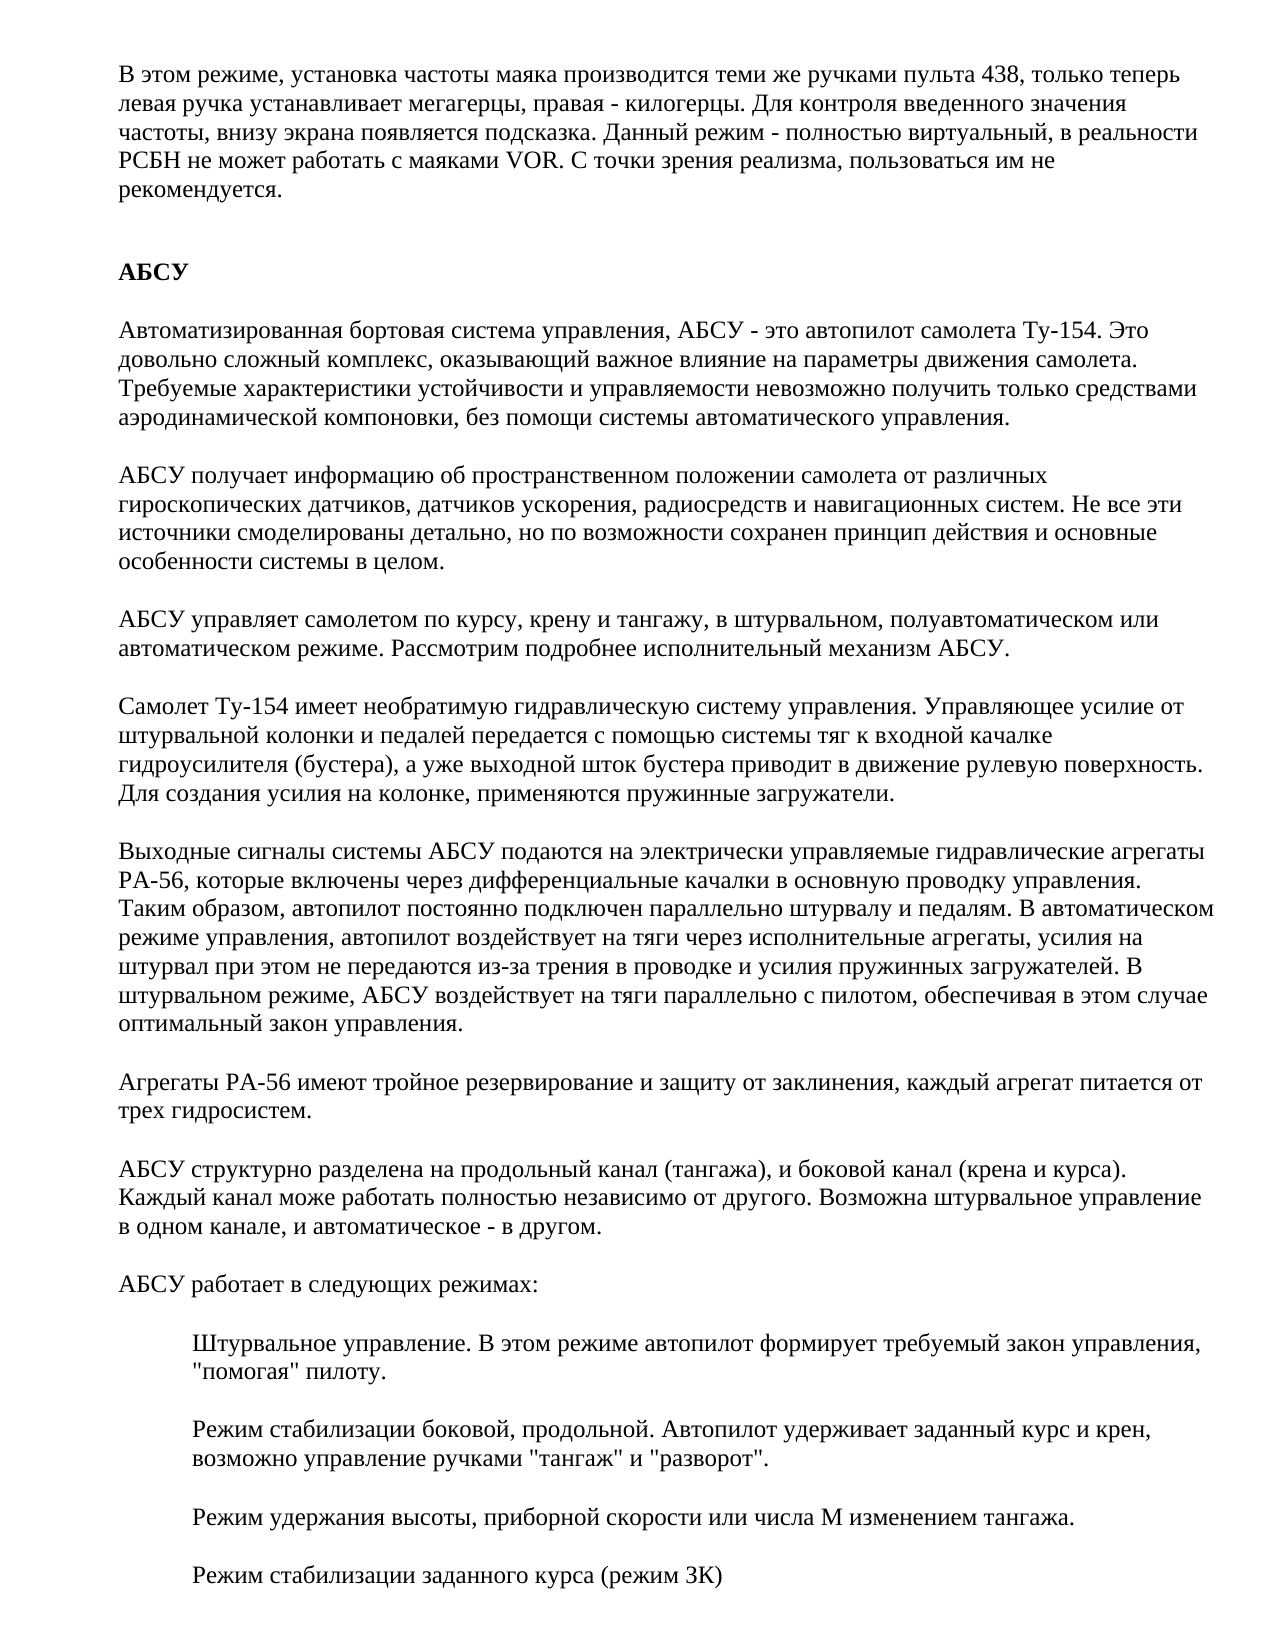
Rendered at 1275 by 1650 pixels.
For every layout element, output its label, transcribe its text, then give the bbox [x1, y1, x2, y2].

text АБСУ структурно разделена на продольный канал (тангажа), и боковой канал (крена и курса). Каждый канал може работать полностью независимо от другого. Возможна штурвальное управление в одном канале, и автоматическое - в другом. [118, 1154, 1216, 1240]
text Агрегаты РА-56 имеют тройное резервирование и защиту от заклинения, каждый агрегат питается от трех гидросистем. [118, 1067, 1216, 1124]
text АБСУ получает информацию об пространственном положении самолета от различных гироскопических датчиков, датчиков ускорения, радиосредств и навигационных систем. Не все эти источники смоделированы детально, но по возможности сохранен принцип действия и основные особенности системы в целом. [118, 460, 1216, 575]
list Режим удержания высоты, приборной скорости или числа М изменением тангажа. [162, 1502, 1216, 1530]
list Режим стабилизации боковой, продольной. Автопилот удерживает заданный курс и крен, возможно управление ручками "тангаж" и "разворот". [162, 1414, 1216, 1472]
text Самолет Ту-154 имеет необратимую гидравлическую систему управления. Управляющее усилие от штурвальной колонки и педалей передается с помощью системы тяг к входной качалке гидроусилителя (бустера), а уже выходной шток бустера приводит в движение рулевую поверхность. Для создания усилия на колонке, применяются пружинные загружатели. [118, 691, 1216, 806]
subtitle АБСУ [118, 257, 1216, 286]
text Автоматизированная бортовая система управления, АБСУ - это автопилот самолета Ту-154. Это довольно сложный комплекс, оказывающий важное влияние на параметры движения самолета. Требуемые характеристики устойчивости и управляемости невозможно получить только средствами аэродинамической компоновки, без помощи системы автоматического управления. [118, 316, 1216, 431]
text АБСУ работает в следующих режимах: [118, 1269, 1216, 1298]
text В этом режиме, установка частоты маяка производится теми же ручками пульта 438, только теперь левая ручка устанавливает мегагерцы, правая - килогерцы. Для контроля введенного значения частоты, внизу экрана появляется подсказка. Данный режим - полностью виртуальный, в реальности РСБН не может работать с маяками VOR. С точки зрения реализма, пользоваться им не рекомендуется. [118, 59, 1216, 203]
list Штурвальное управление. В этом режиме автопилот формирует требуемый закон управления, "помогая" пилоту. [162, 1328, 1216, 1385]
list Режим стабилизации заданного курса (режим ЗК) [162, 1560, 1216, 1588]
text АБСУ управляет самолетом по курсу, крену и тангажу, в штурвальном, полуавтоматическом или автоматическом режиме. Рассмотрим подробнее исполнительный механизм АБСУ. [118, 604, 1216, 662]
text Выходные сигналы системы АБСУ подаются на электрически управляемые гидравлические агрегаты РА-56, которые включены через дифференциальные качалки в основную проводку управления. Таким образом, автопилот постоянно подключен параллельно штурвалу и педалям. В автоматическом режиме управления, автопилот воздействует на тяги через исполнительные агрегаты, усилия на штурвал при этом не передаются из-за трения в проводке и усилия пружинных загружателей. В штурвальном режиме, АБСУ воздействует на тяги параллельно с пилотом, обеспечивая в этом случае оптимальный закон управления. [118, 836, 1216, 1037]
